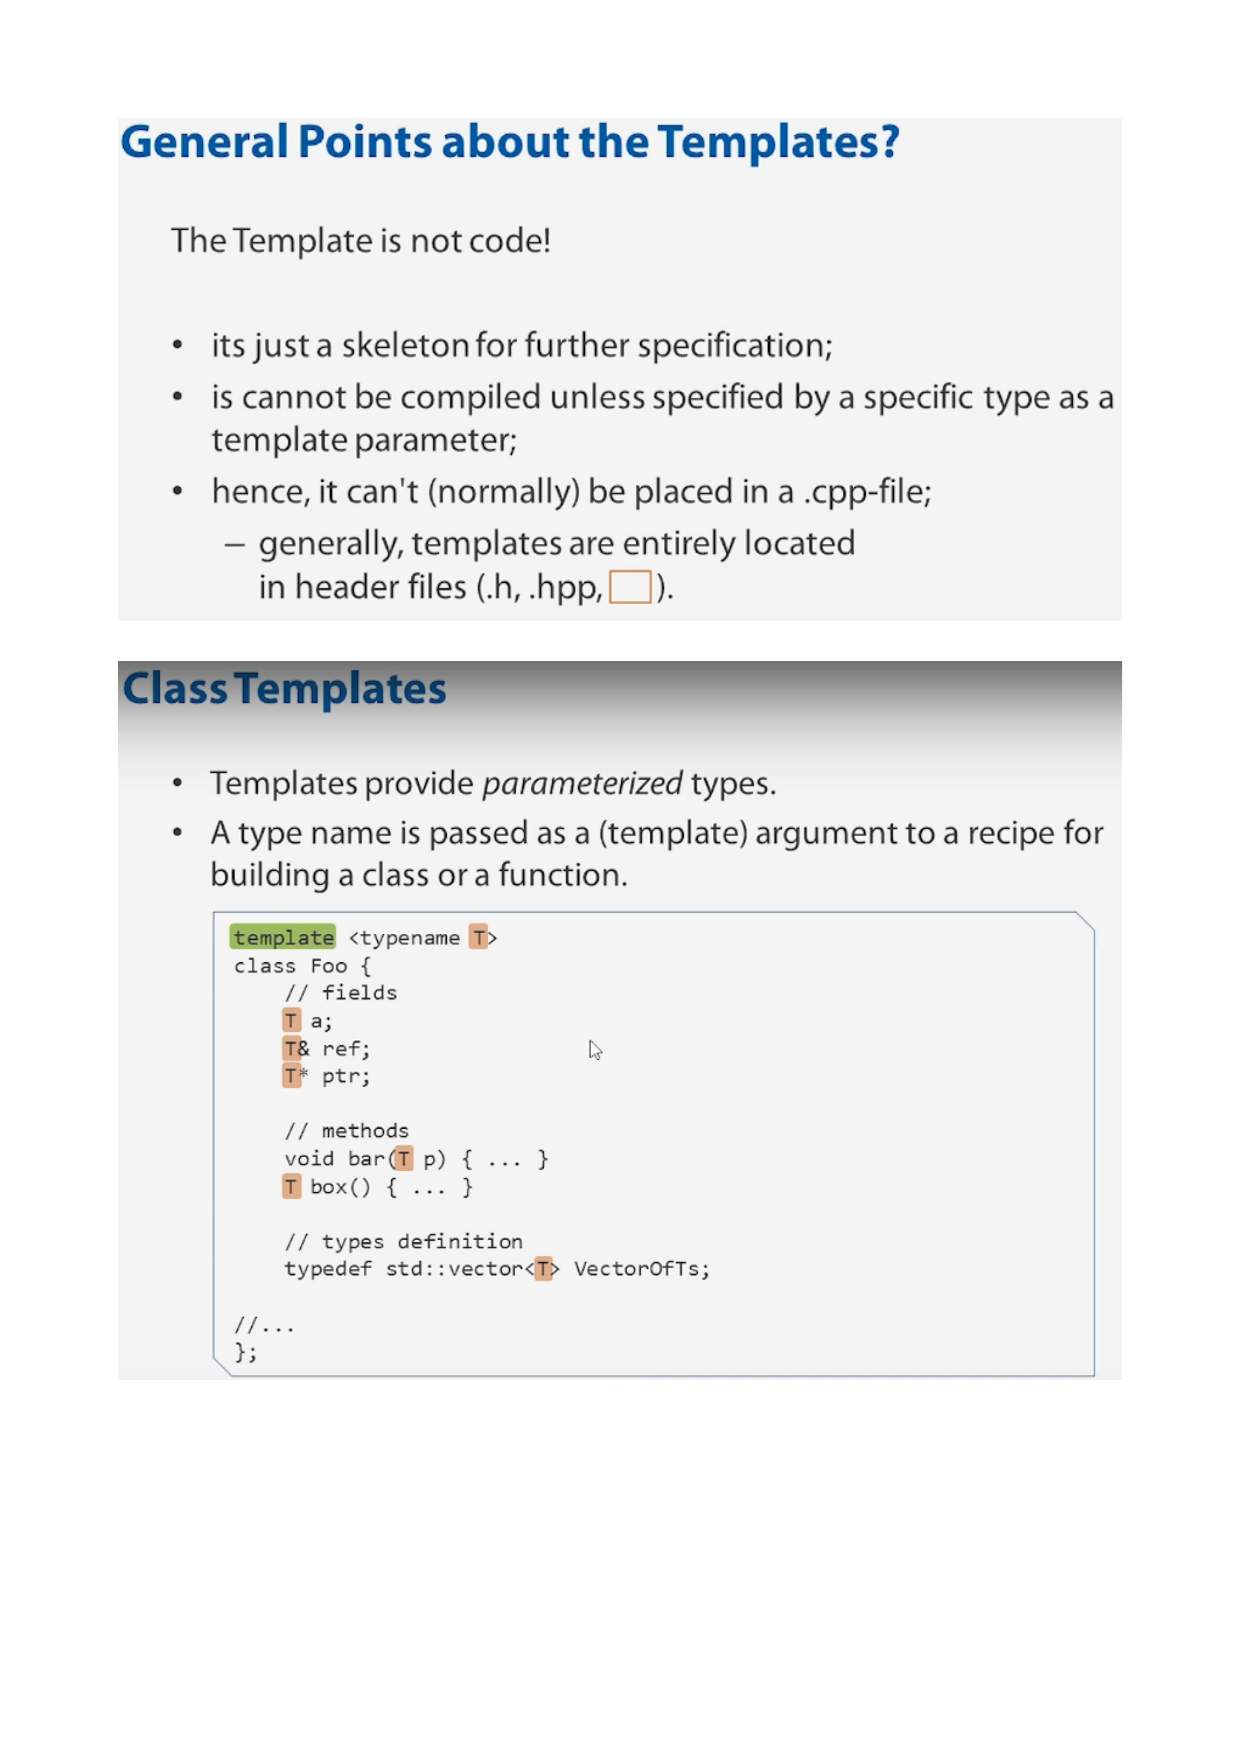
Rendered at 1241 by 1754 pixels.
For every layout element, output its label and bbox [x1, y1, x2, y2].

picture [118, 118, 1123, 621]
picture [118, 661, 1123, 1380]
